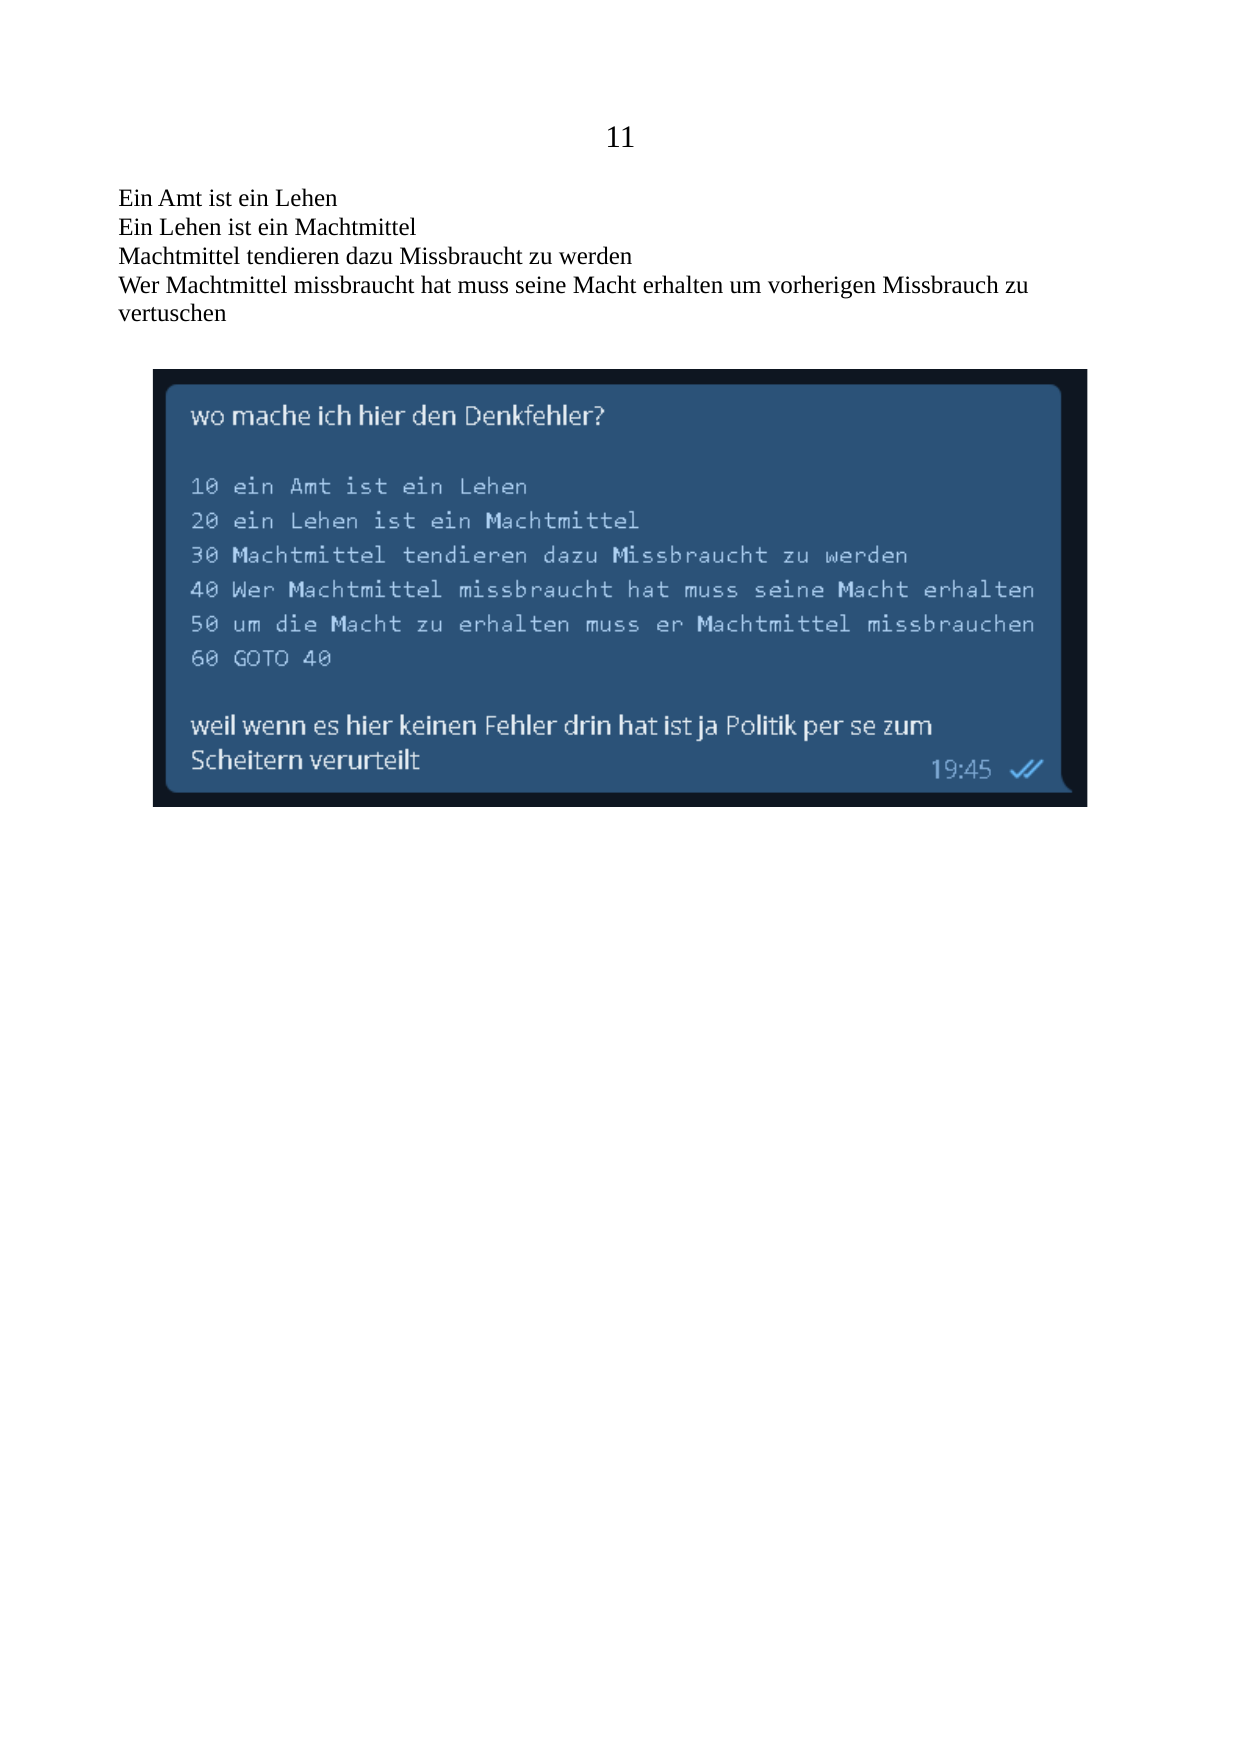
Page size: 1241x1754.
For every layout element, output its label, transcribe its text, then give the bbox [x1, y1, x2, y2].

text Machtmittel tendieren dazu Missbraucht zu werden [118, 241, 1122, 270]
text Ein Lehen ist ein Machtmittel [118, 212, 1122, 241]
picture [152, 369, 1088, 807]
text Ein Amt ist ein Lehen [118, 183, 1122, 212]
text Wer Machtmittel missbraucht hat muss seine Macht erhalten um vorherigen Missbrauch zu vertuschen [118, 270, 1122, 327]
